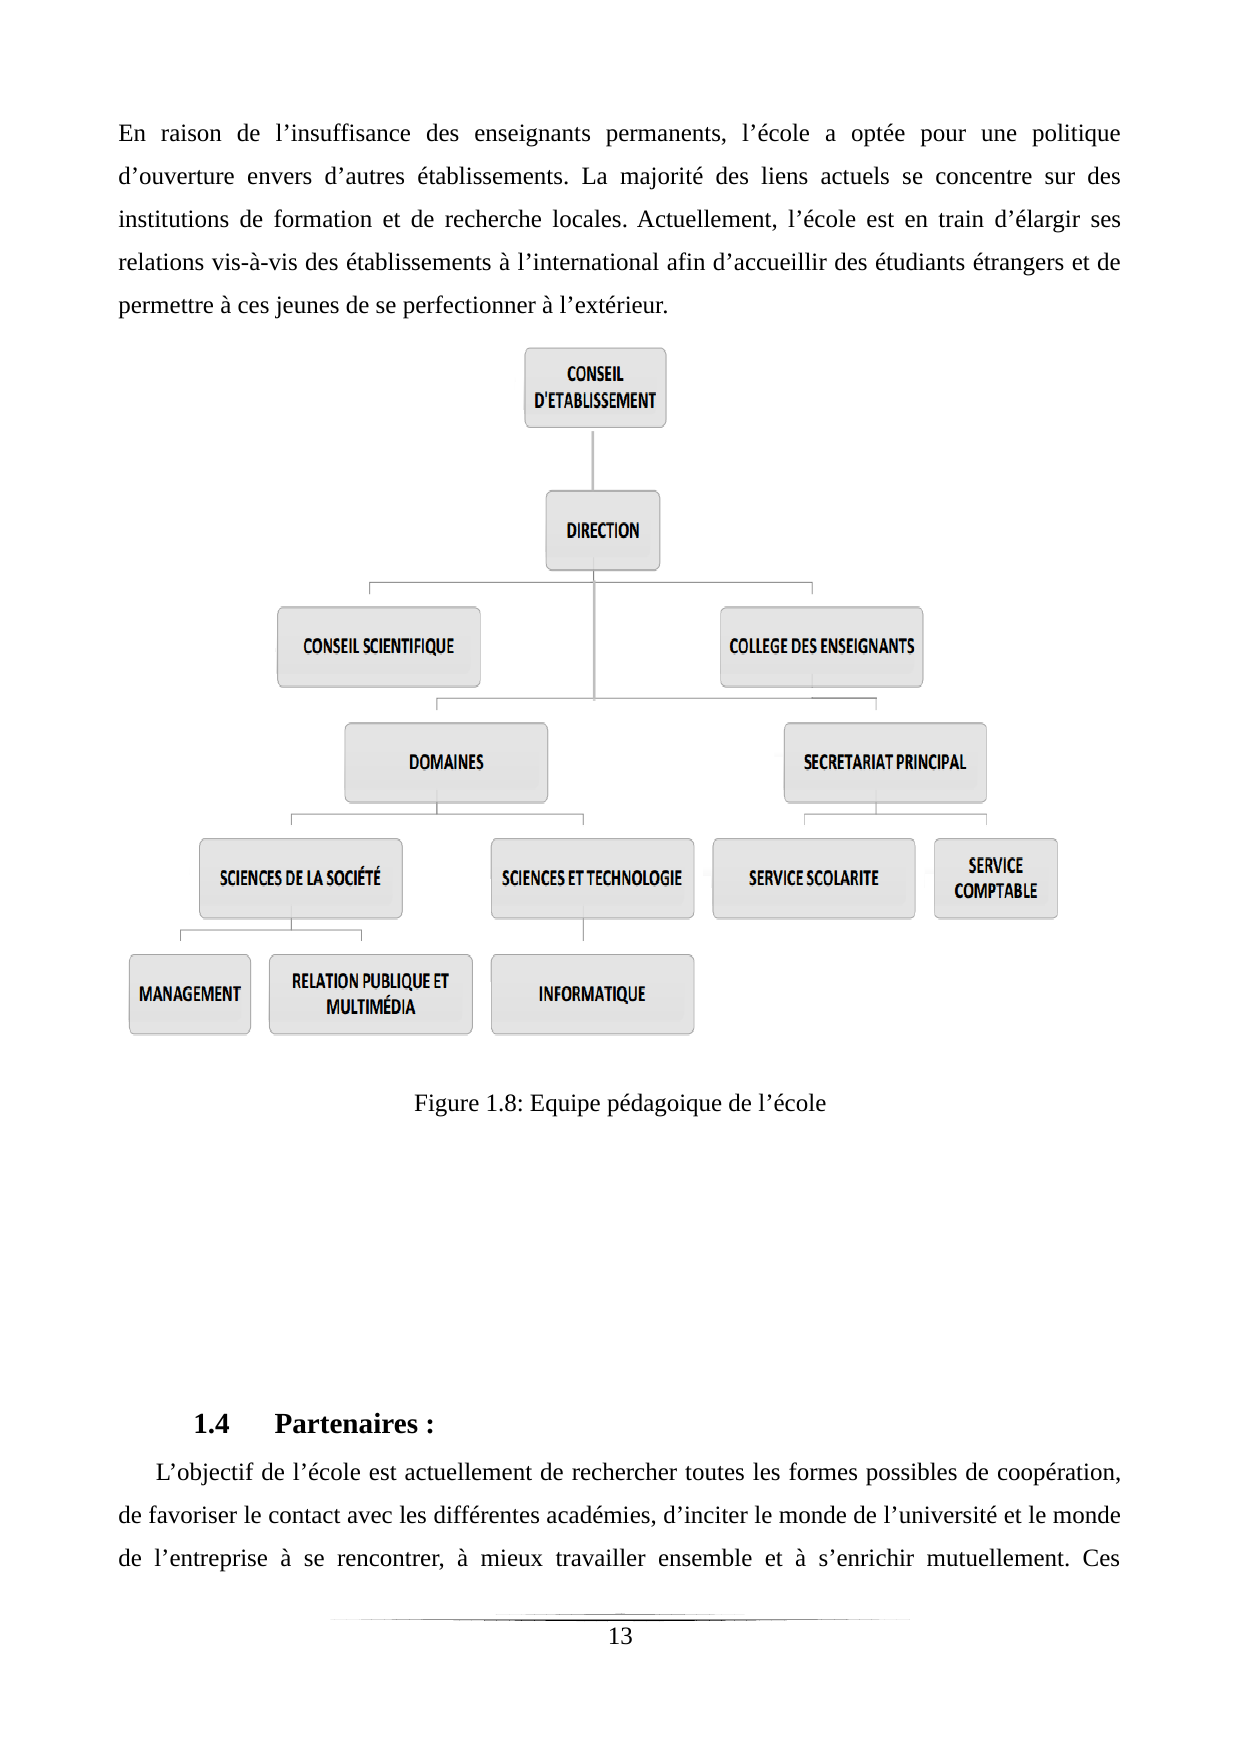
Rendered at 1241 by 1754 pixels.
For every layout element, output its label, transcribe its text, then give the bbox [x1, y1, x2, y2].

text Figure 1.8: Equipe pédagoique de l’école [118, 1088, 1122, 1117]
picture [118, 333, 1064, 1045]
list Partenaires : [193, 1407, 1122, 1440]
picture [171, 1613, 1069, 1622]
text L’objectif de l’école est actuellement de rechercher toutes les formes possibles de coopération, de favoriser le contact avec les différentes académies, d’inciter le monde de l’université et le monde de l’entreprise à se rencontrer, à mieux travailler ensemble et à s’enrichir mutuellement. Ces [118, 1457, 1122, 1572]
text En raison de l’insuffisance des enseignants permanents, l’école a optée pour une politique d’ouverture envers d’autres établissements. La majorité des liens actuels se concentre sur des institutions de formation et de recherche locales. Actuellement, l’école est en train d’élargir ses relations vis-à-vis des établissements à l’international afin d’accueillir des étudiants étrangers et de permettre à ces jeunes de se perfectionner à l’extérieur. [118, 118, 1122, 319]
